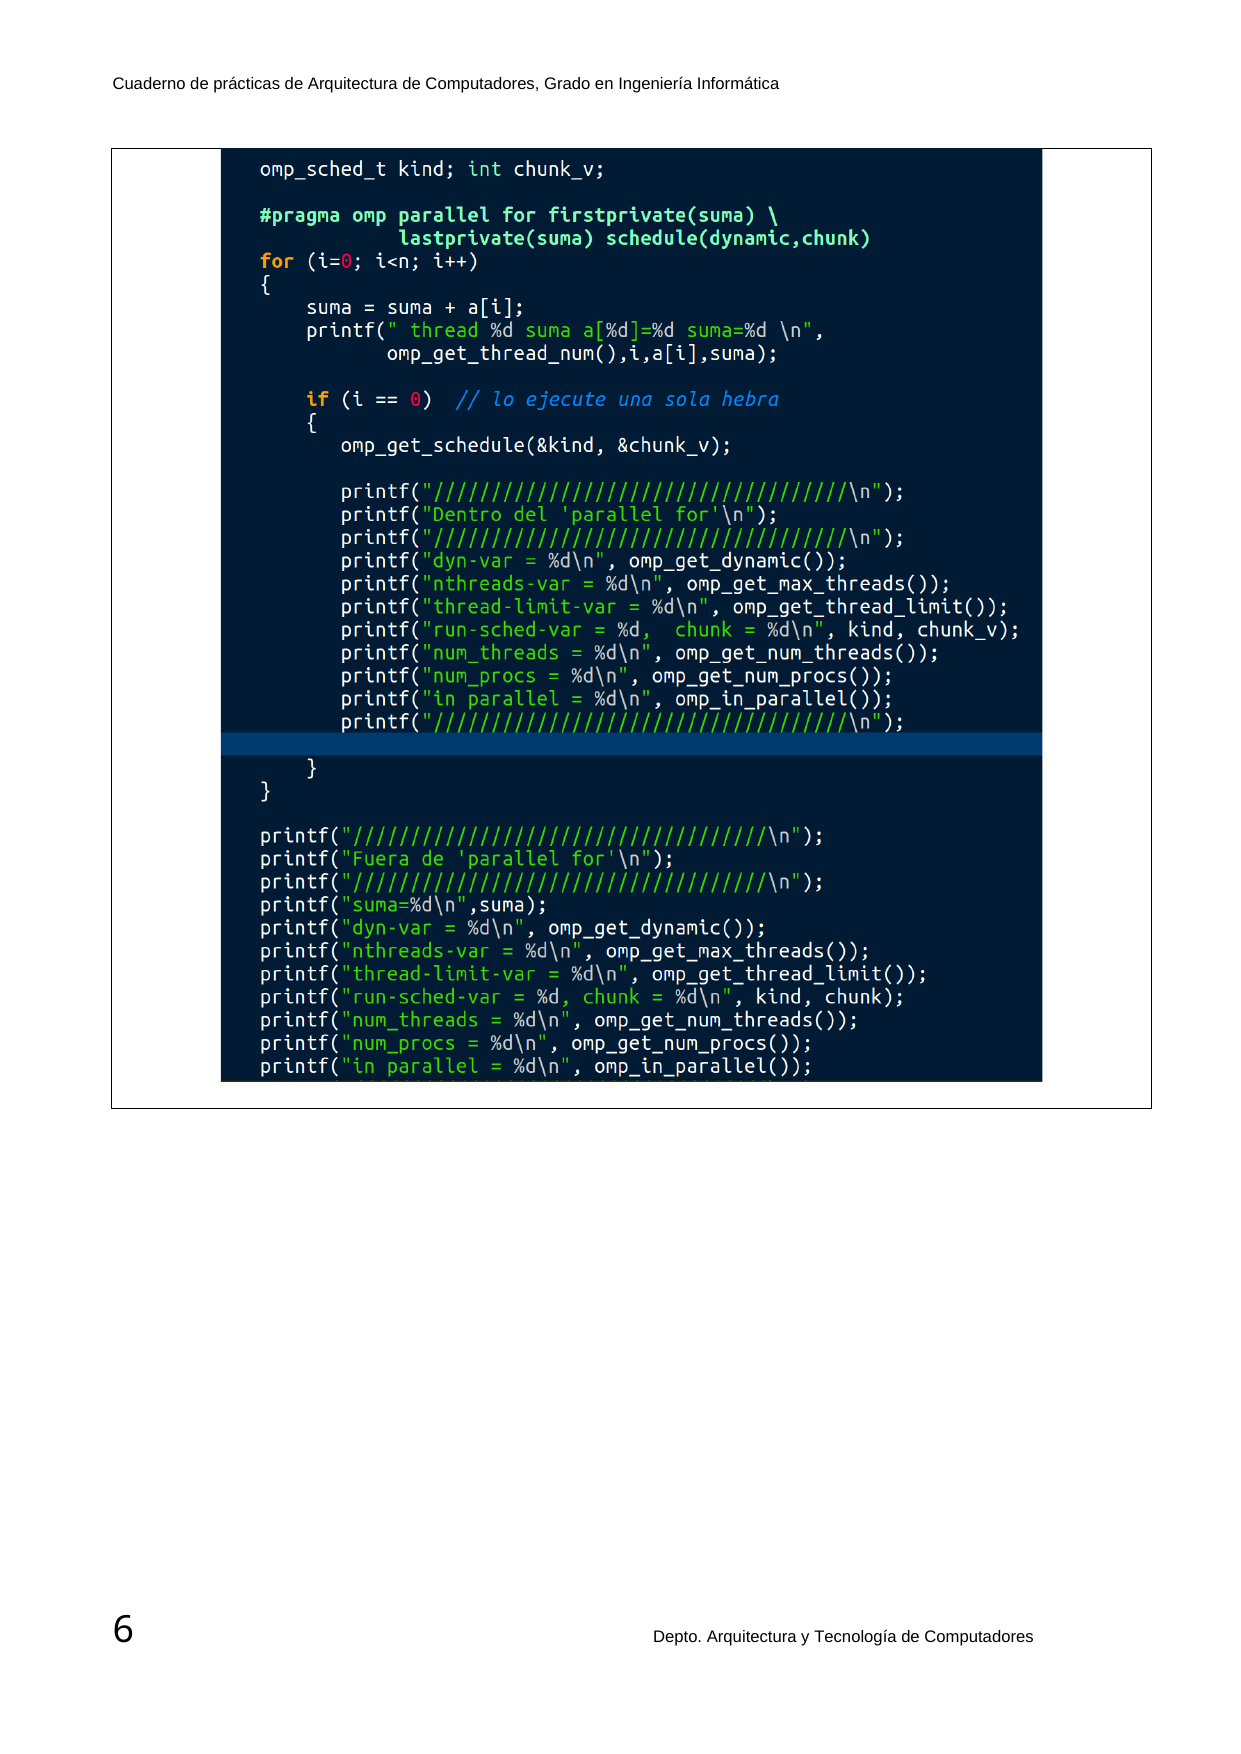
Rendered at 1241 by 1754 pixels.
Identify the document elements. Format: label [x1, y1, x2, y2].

picture [220, 148, 1043, 1082]
table_header [112, 149, 1151, 1107]
